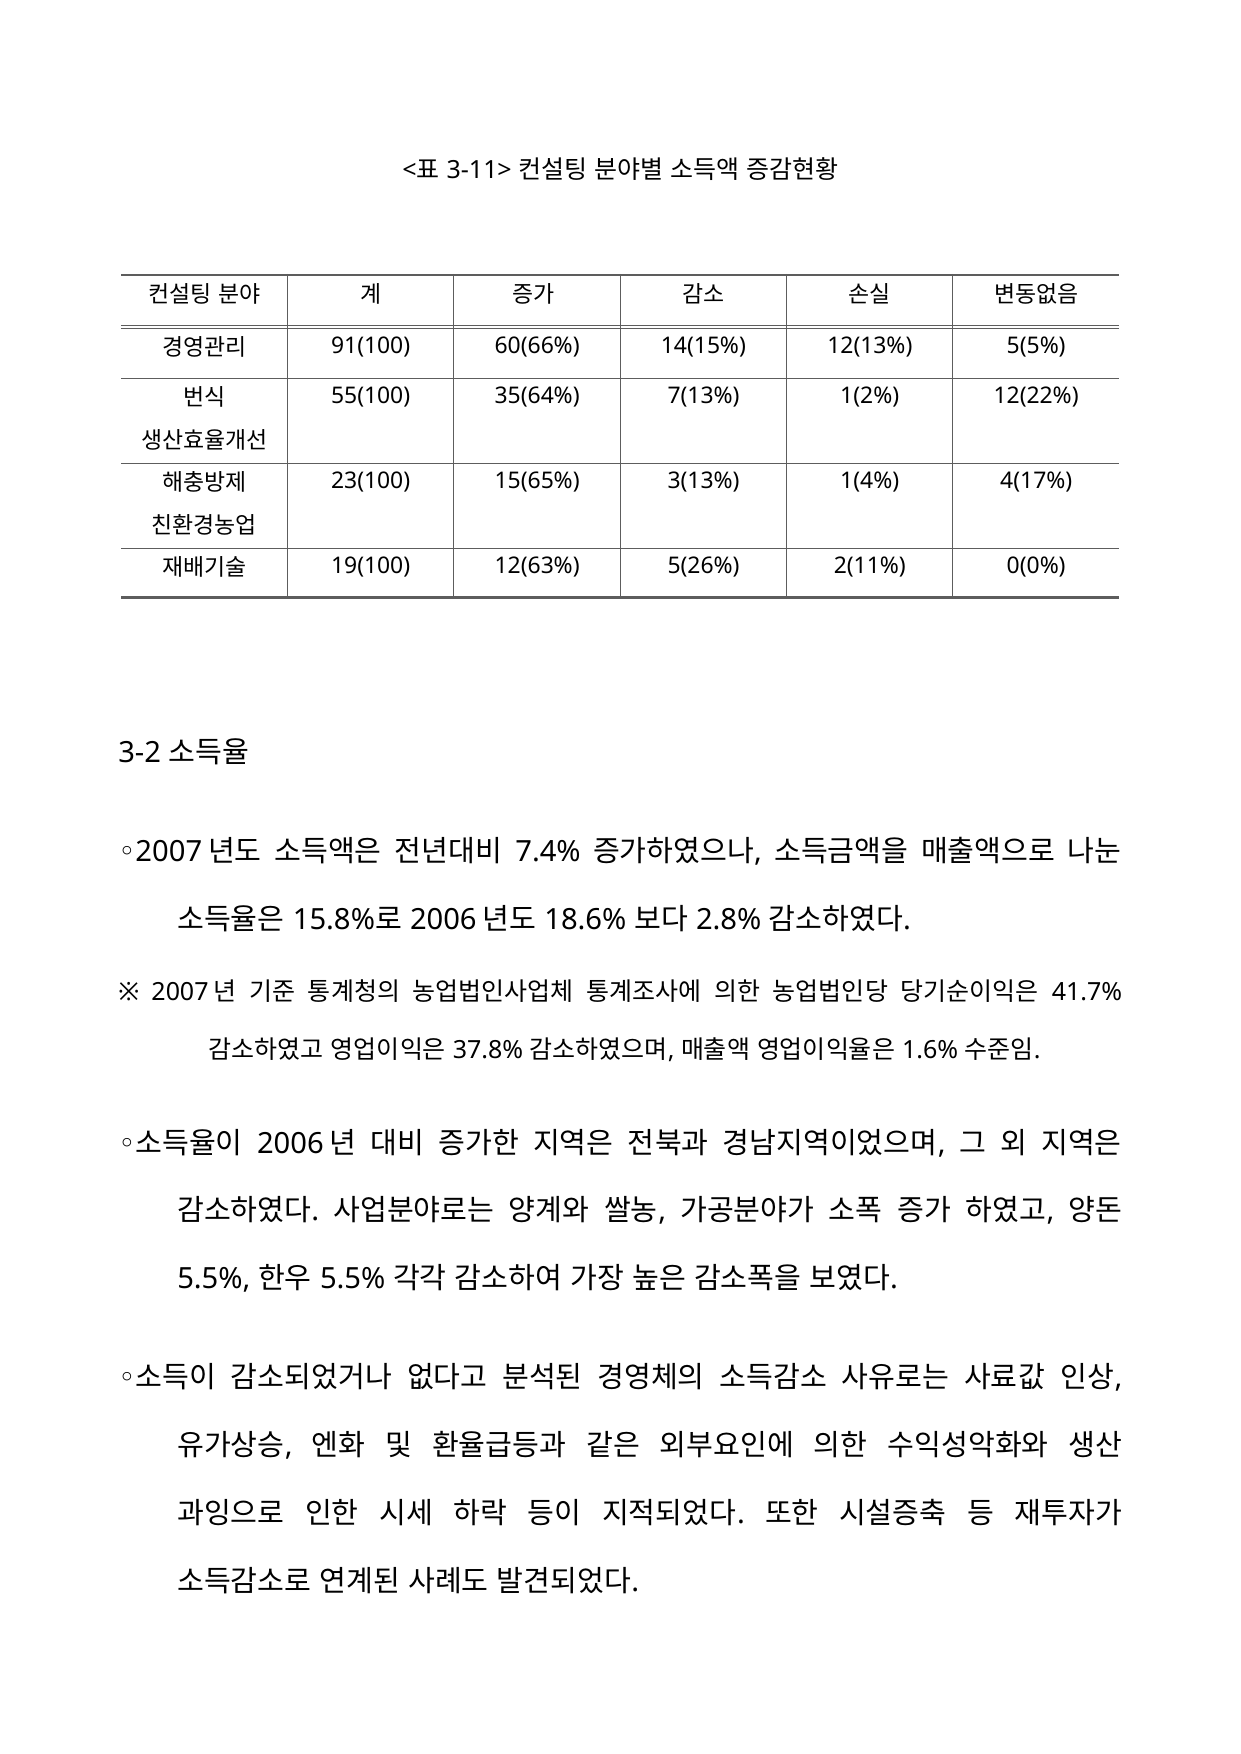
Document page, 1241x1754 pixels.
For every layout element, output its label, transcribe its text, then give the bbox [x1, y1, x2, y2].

table_cell 5(5%) [953, 329, 1119, 378]
table_cell 경영관리 [121, 329, 287, 378]
table_header 증가 [454, 276, 620, 325]
table_cell 2(11%) [787, 549, 952, 596]
table_cell 1(4%) [787, 464, 952, 548]
text <표 3-11> 컨설팅 분야별 소득액 증감현황 [118, 149, 1122, 186]
table_cell 7(13%) [621, 379, 786, 463]
text 3-2 소득율 [118, 728, 1122, 771]
table_cell 0(0%) [953, 549, 1119, 596]
table_cell 19(100) [288, 549, 453, 596]
table_cell 23(100) [288, 464, 453, 548]
table_cell 5(26%) [621, 549, 786, 596]
text ※ 2007년 기준 통계청의 농업법인사업체 통계조사에 의한 농업법인당 당기순이익은 41.7% 감소하였고 영업이익은 37.8% 감소하였으며, 매출액 영업이익율은 1.6% 수준임. [118, 972, 1122, 1066]
table_cell 4(17%) [953, 464, 1119, 548]
table_cell 번식 생산효율개선 [121, 379, 287, 463]
table_cell 3(13%) [621, 464, 786, 548]
table_cell 55(100) [288, 379, 453, 463]
table_header 변동없음 [953, 276, 1119, 325]
table_cell 35(64%) [454, 379, 620, 463]
table_header 감소 [621, 276, 786, 325]
text ◦소득이 감소되었거나 없다고 분석된 경영체의 소득감소 사유로는 사료값 인상, 유가상승, 엔화 및 환율급등과 같은 외부요인에 의한 수익성악화와 생산 과잉으로 인한 시세 하락 등이 지적되었다. 또한 시설증축 등 재투자가 소득감소로 연계된 사례도 발견되었다. [118, 1354, 1122, 1599]
table_cell 14(15%) [621, 329, 786, 378]
table_cell 12(22%) [953, 379, 1119, 463]
text ◦2007년도 소득액은 전년대비 7.4% 증가하였으나, 소득금액을 매출액으로 나눈 소득율은 15.8%로 2006년도 18.6% 보다 2.8% 감소하였다. [118, 828, 1122, 938]
table_cell 1(2%) [787, 379, 952, 463]
table_header 컨설팅 분야 [121, 276, 287, 325]
table_cell 12(63%) [454, 549, 620, 596]
table_cell 해충방제 친환경농업 [121, 464, 287, 548]
table_header 손실 [787, 276, 952, 325]
table_cell 재배기술 [121, 549, 287, 596]
table_header 계 [288, 276, 453, 325]
table_cell 12(13%) [787, 329, 952, 378]
table_cell 60(66%) [454, 329, 620, 378]
table_cell 15(65%) [454, 464, 620, 548]
text ◦소득율이 2006년 대비 증가한 지역은 전북과 경남지역이었으며, 그 외 지역은 감소하였다. 사업분야로는 양계와 쌀농, 가공분야가 소폭 증가 하였고, 양돈 5.5%, 한우 5.5% 각각 감소하여 가장 높은 감소폭을 보였다. [118, 1119, 1122, 1297]
table_cell 91(100) [288, 329, 453, 378]
